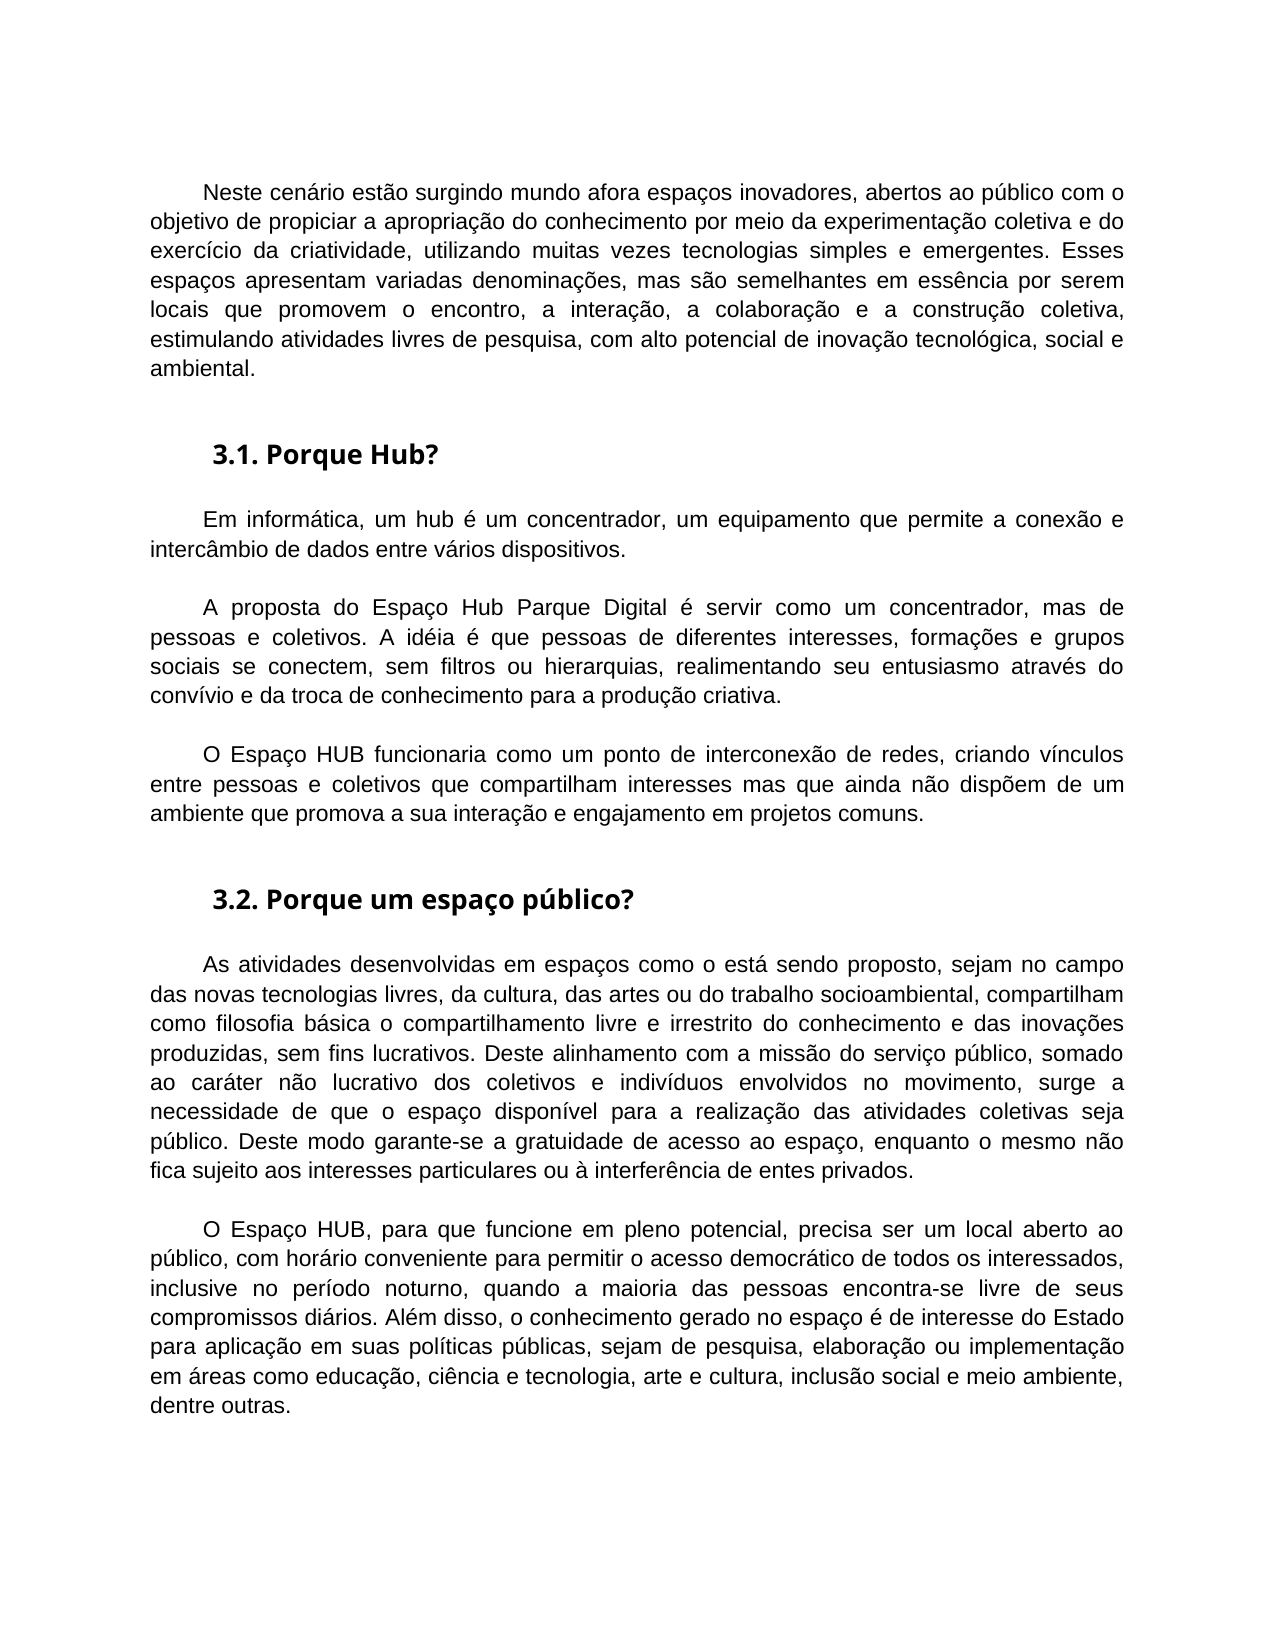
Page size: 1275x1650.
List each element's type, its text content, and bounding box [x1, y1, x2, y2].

subtitle 3.2. Porque um espaço público? [150, 880, 1125, 917]
subtitle 3.1. Porque Hub? [150, 435, 1125, 472]
text As atividades desenvolvidas em espaços como o está sendo proposto, sejam no campo das novas tecnologias livres, da cultura, das artes ou do trabalho socioambiental, compartilham como filosofia básica o compartilhamento livre e irrestrito do conhecimento e das inovações produzidas, sem fins lucrativos. Deste alinhamento com a missão do serviço público, somado ao caráter não lucrativo dos coletivos e indivíduos envolvidos no movimento, surge a necessidade de que o espaço disponível para a realização das atividades coletivas seja público. Deste modo garante-se a gratuidade de acesso ao espaço, enquanto o mesmo não fica sujeito aos interesses particulares ou à interferência de entes privados. [150, 952, 1125, 1183]
text Neste cenário estão surgindo mundo afora espaços inovadores, abertos ao público com o objetivo de propiciar a apropriação do conhecimento por meio da experimentação coletiva e do exercício da criatividade, utilizando muitas vezes tecnologias simples e emergentes. Esses espaços apresentam variadas denominações, mas são semelhantes em essência por serem locais que promovem o encontro, a interação, a colaboração e a construção coletiva, estimulando atividades livres de pesquisa, com alto potencial de inovação tecnológica, social e ambiental. [150, 179, 1125, 381]
text O Espaço HUB funcionaria como um ponto de interconexão de redes, criando vínculos entre pessoas e coletivos que compartilham interesses mas que ainda não dispõem de um ambiente que promova a sua interação e engajamento em projetos comuns. [150, 742, 1125, 826]
text Em informática, um hub é um concentrador, um equipamento que permite a conexão e intercâmbio de dados entre vários dispositivos. [150, 507, 1125, 562]
text O Espaço HUB, para que funcione em pleno potencial, precisa ser um local aberto ao público, com horário conveniente para permitir o acesso democrático de todos os interessados, inclusive no período noturno, quando a maioria das pessoas encontra-se livre de seus compromissos diários. Além disso, o conhecimento gerado no espaço é de interesse do Estado para aplicação em suas políticas públicas, sejam de pesquisa, elaboração ou implementação em áreas como educação, ciência e tecnologia, arte e cultura, inclusão social e meio ambiente, dentre outras. [150, 1216, 1125, 1418]
text A proposta do Espaço Hub Parque Digital é servir como um concentrador, mas de pessoas e coletivos. A idéia é que pessoas de diferentes interesses, formações e grupos sociais se conectem, sem filtros ou hierarquias, realimentando seu entusiasmo através do convívio e da troca de conhecimento para a produção criativa. [150, 595, 1125, 709]
